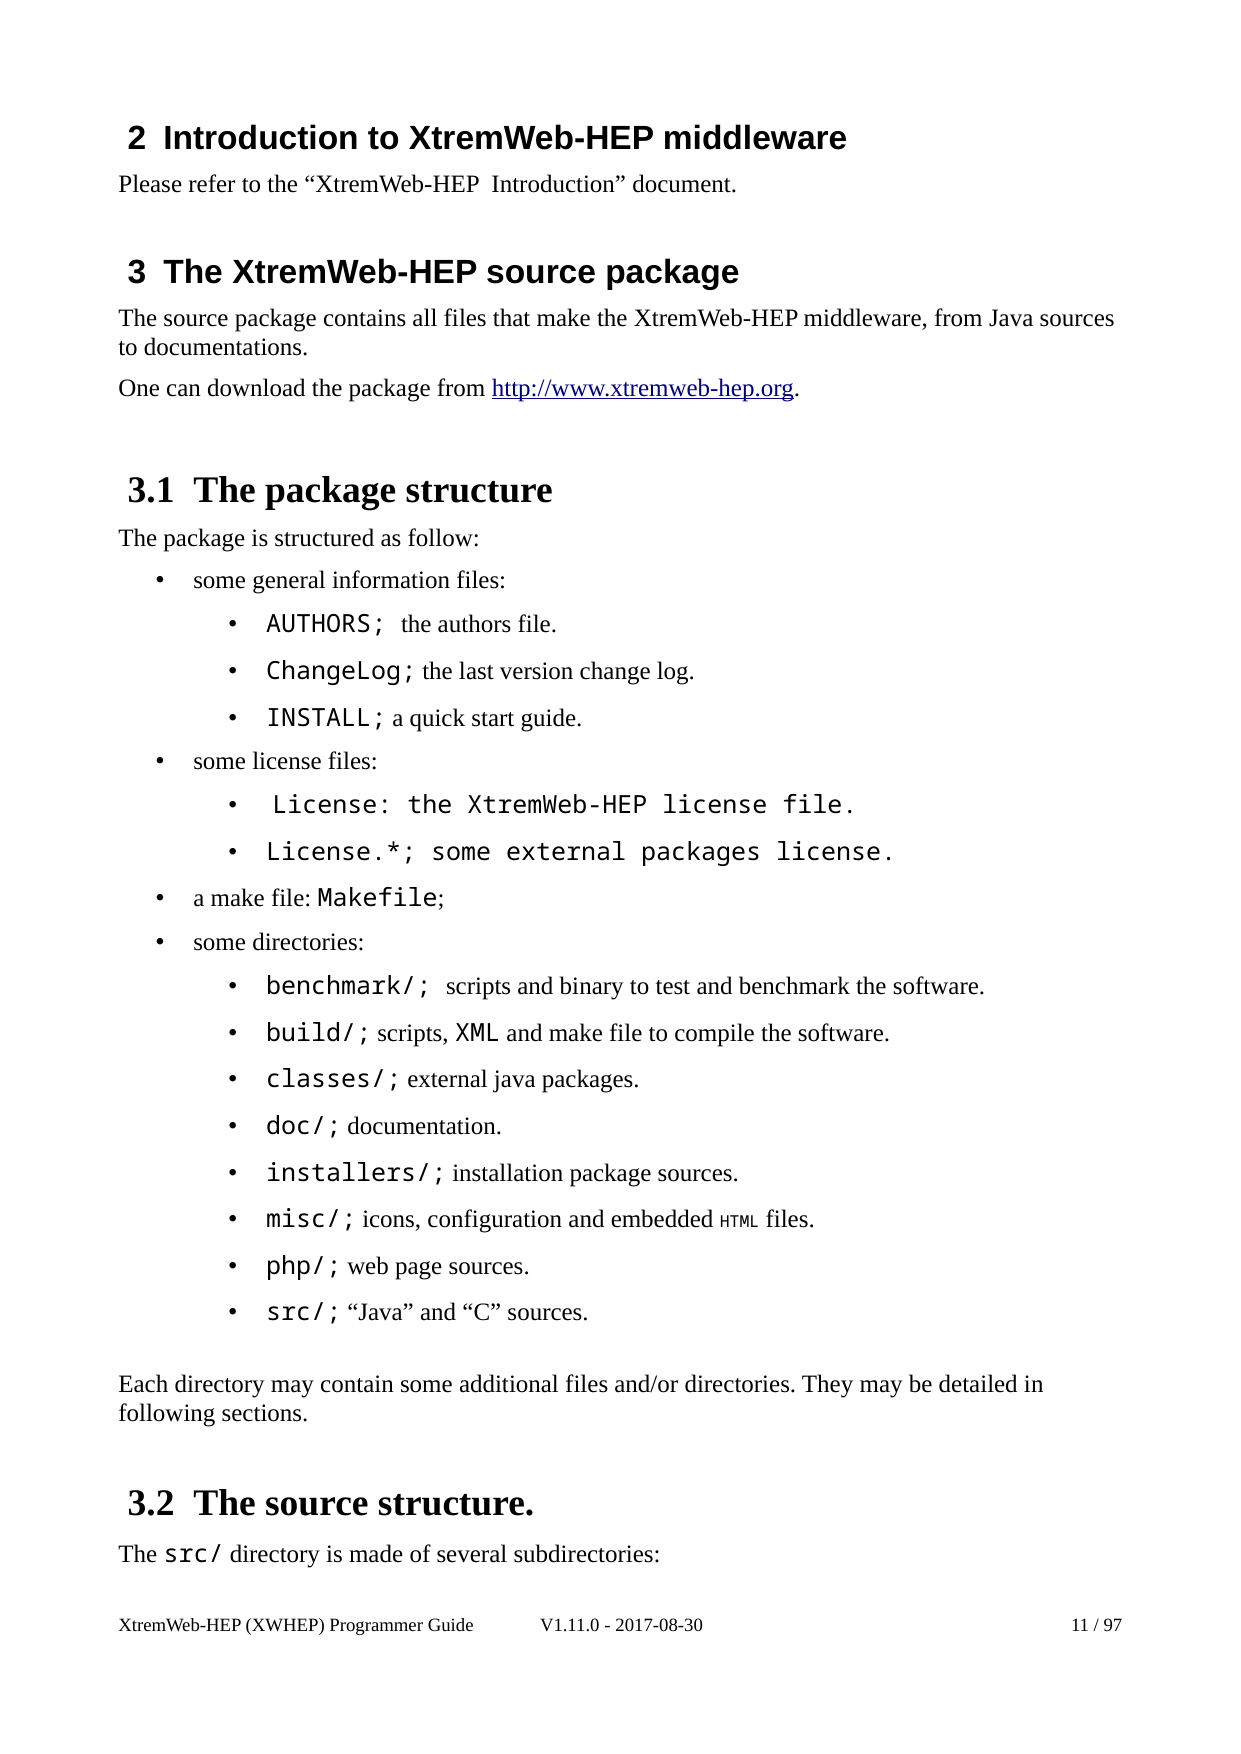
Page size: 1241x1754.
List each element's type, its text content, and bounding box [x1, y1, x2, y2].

subtitle The package structure [118, 468, 1122, 511]
list License: the XtremWeb-HEP license file. [228, 787, 1122, 821]
list classes/; external java packages. [228, 1061, 1122, 1095]
text Each directory may contain some additional files and/or directories. They may be detailed in following sections. [118, 1369, 1122, 1427]
list a make file: Makefile; [156, 880, 1122, 914]
list benchmark/; scripts and binary to test and benchmark the software. [228, 968, 1122, 1002]
list php/; web page sources. [228, 1247, 1122, 1281]
list installers/; installation package sources. [228, 1154, 1122, 1188]
text Please refer to the “XtremWeb-HEP Introduction” document. [118, 169, 1122, 198]
list some general information files: [156, 565, 1122, 593]
list some license files: [156, 746, 1122, 774]
subtitle The XtremWeb-HEP source package [118, 252, 1122, 290]
list build/; scripts, XML and make file to compile the software. [228, 1014, 1122, 1048]
list ChangeLog; the last version change log. [228, 653, 1122, 687]
text The src/ directory is made of several subdirectories: [118, 1536, 1122, 1570]
list doc/; documentation. [228, 1108, 1122, 1142]
subtitle Introduction to XtremWeb-HEP middleware [118, 118, 1122, 157]
subtitle The source structure. [118, 1480, 1122, 1523]
text The package is structured as follow: [118, 523, 1122, 552]
list misc/; icons, configuration and embedded html files. [228, 1201, 1122, 1235]
list License.*; some external packages license. [228, 833, 1122, 868]
list some directories: [156, 927, 1122, 955]
list AUTHORS; the authors file. [228, 606, 1122, 640]
text One can download the package from http://www.xtremweb-hep.org. [118, 373, 1122, 402]
text The source package contains all files that make the XtremWeb-HEP middleware, from Java sources to documentations. [118, 303, 1122, 360]
list INSTALL; a quick start guide. [228, 699, 1122, 733]
list src/; “Java” and “C” sources. [228, 1294, 1122, 1328]
